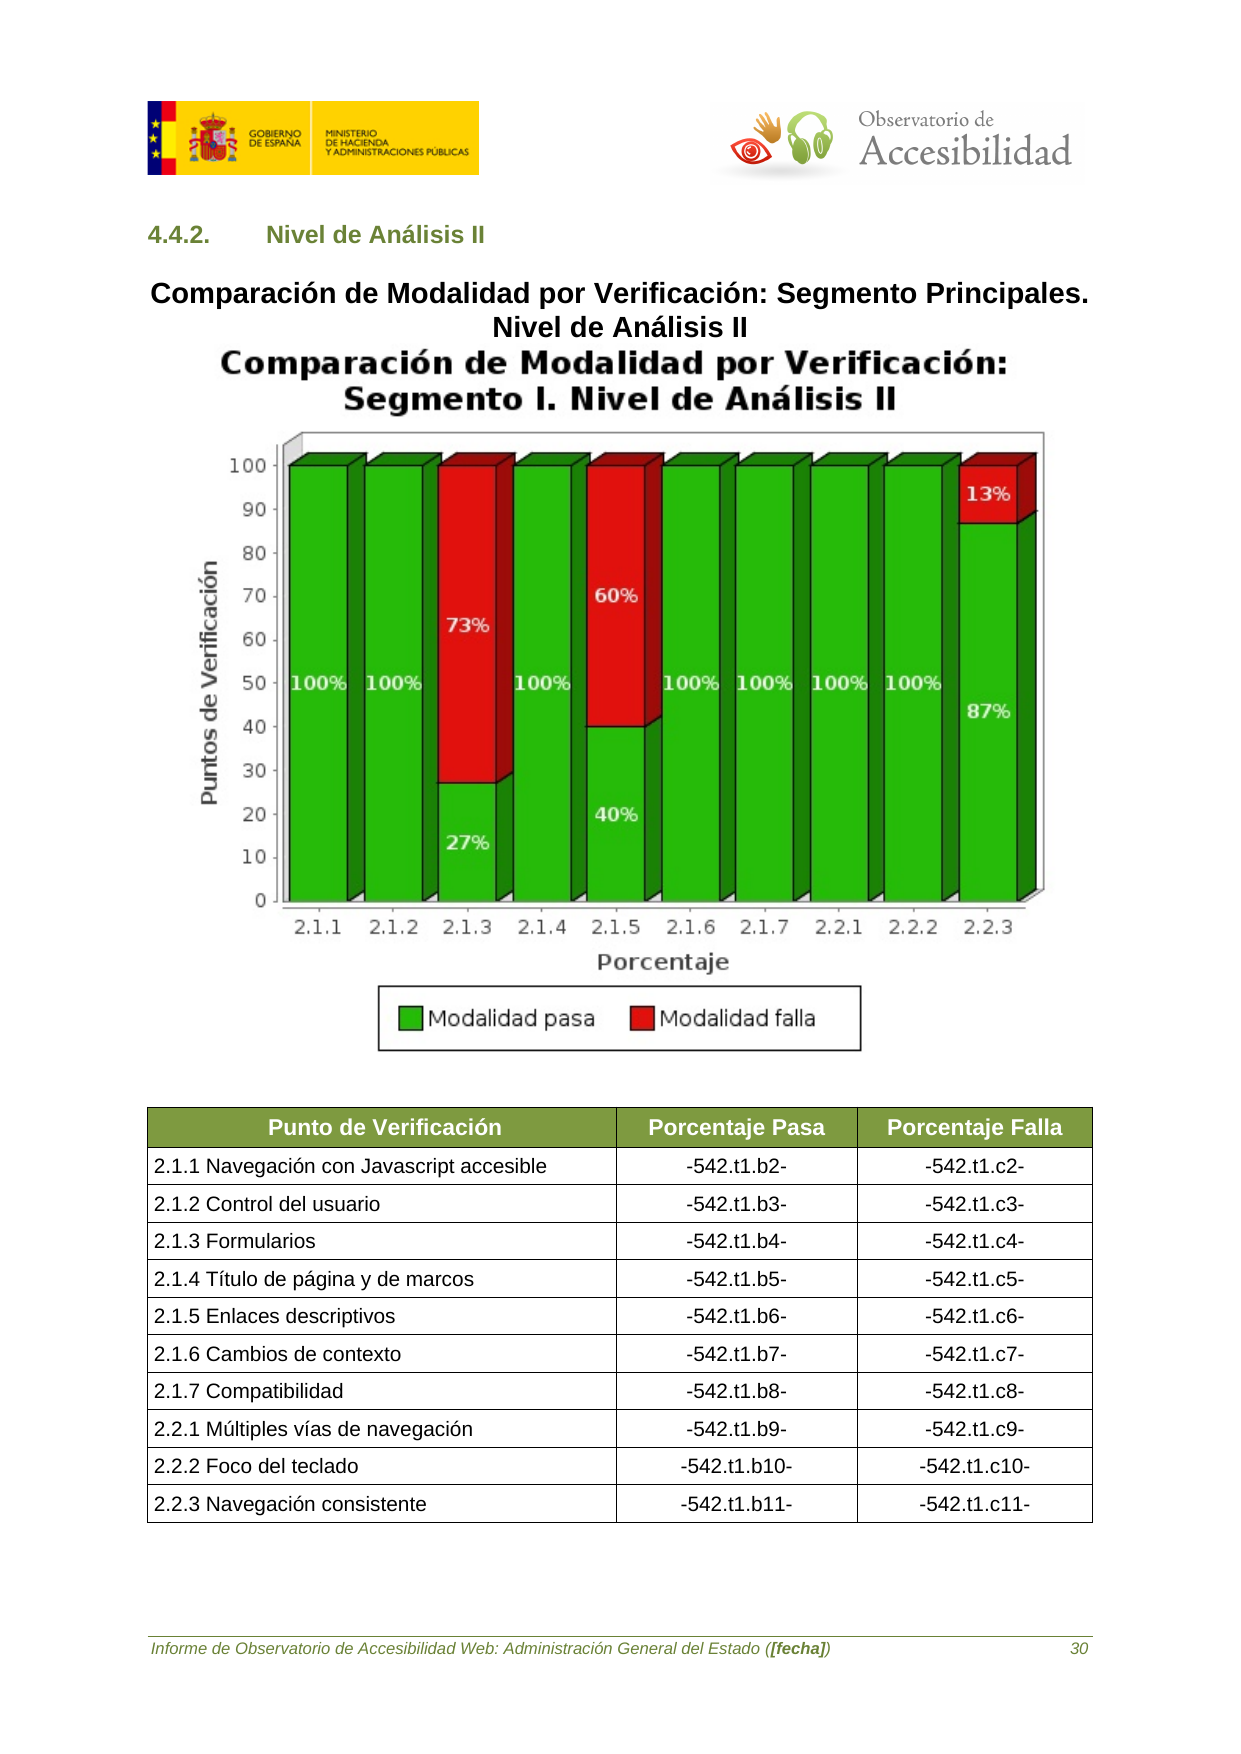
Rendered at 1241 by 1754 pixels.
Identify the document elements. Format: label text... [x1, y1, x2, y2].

table_cell -542.t1.b5- [617, 1260, 857, 1297]
table_cell 2.1.3 Formularios [148, 1223, 616, 1259]
text Comparación de Modalidad por Verificación: Segmento Principales. Nivel de Análisis II [148, 276, 1092, 343]
table_cell 2.2.2 Foco del teclado [148, 1448, 616, 1484]
table_cell 2.1.6 Cambios de contexto [148, 1335, 616, 1372]
table_cell -542.t1.c7- [858, 1335, 1092, 1372]
table_cell 2.1.5 Enlaces descriptivos [148, 1298, 616, 1334]
table_header Porcentaje Pasa [617, 1108, 857, 1147]
table_cell -542.t1.b2- [617, 1148, 857, 1184]
table_cell -542.t1.b6- [617, 1298, 857, 1334]
table_cell -542.t1.c2- [858, 1148, 1092, 1184]
picture [178, 343, 1062, 1053]
table_cell -542.t1.c4- [858, 1223, 1092, 1259]
table_cell 2.1.7 Compatibilidad [148, 1373, 616, 1409]
table_cell -542.t1.b4- [617, 1223, 857, 1259]
table_cell -542.t1.b11- [617, 1485, 857, 1522]
table_cell -542.t1.b10- [617, 1448, 857, 1484]
picture [710, 102, 1086, 185]
table_cell -542.t1.c3- [858, 1185, 1092, 1222]
table_cell -542.t1.b8- [617, 1373, 857, 1409]
table_cell -542.t1.c11- [858, 1485, 1092, 1522]
table_cell 2.1.2 Control del usuario [148, 1185, 616, 1222]
picture [147, 101, 479, 175]
table_cell -542.t1.b3- [617, 1185, 857, 1222]
table_cell -542.t1.c5- [858, 1260, 1092, 1297]
table_header Porcentaje Falla [858, 1108, 1092, 1147]
table_cell -542.t1.b7- [617, 1335, 857, 1372]
table_cell 2.2.3 Navegación consistente [148, 1485, 616, 1522]
table_cell -542.t1.b9- [617, 1410, 857, 1447]
table_cell -542.t1.c10- [858, 1448, 1092, 1484]
table_cell 2.2.1 Múltiples vías de navegación [148, 1410, 616, 1447]
subtitle Nivel de Análisis II [148, 220, 1092, 248]
table_cell -542.t1.c9- [858, 1410, 1092, 1447]
table_cell 2.1.1 Navegación con Javascript accesible [148, 1148, 616, 1184]
table_cell -542.t1.c6- [858, 1298, 1092, 1334]
table_cell -542.t1.c8- [858, 1373, 1092, 1409]
table_header Punto de Verificación [148, 1108, 616, 1147]
table_cell 2.1.4 Título de página y de marcos [148, 1260, 616, 1297]
